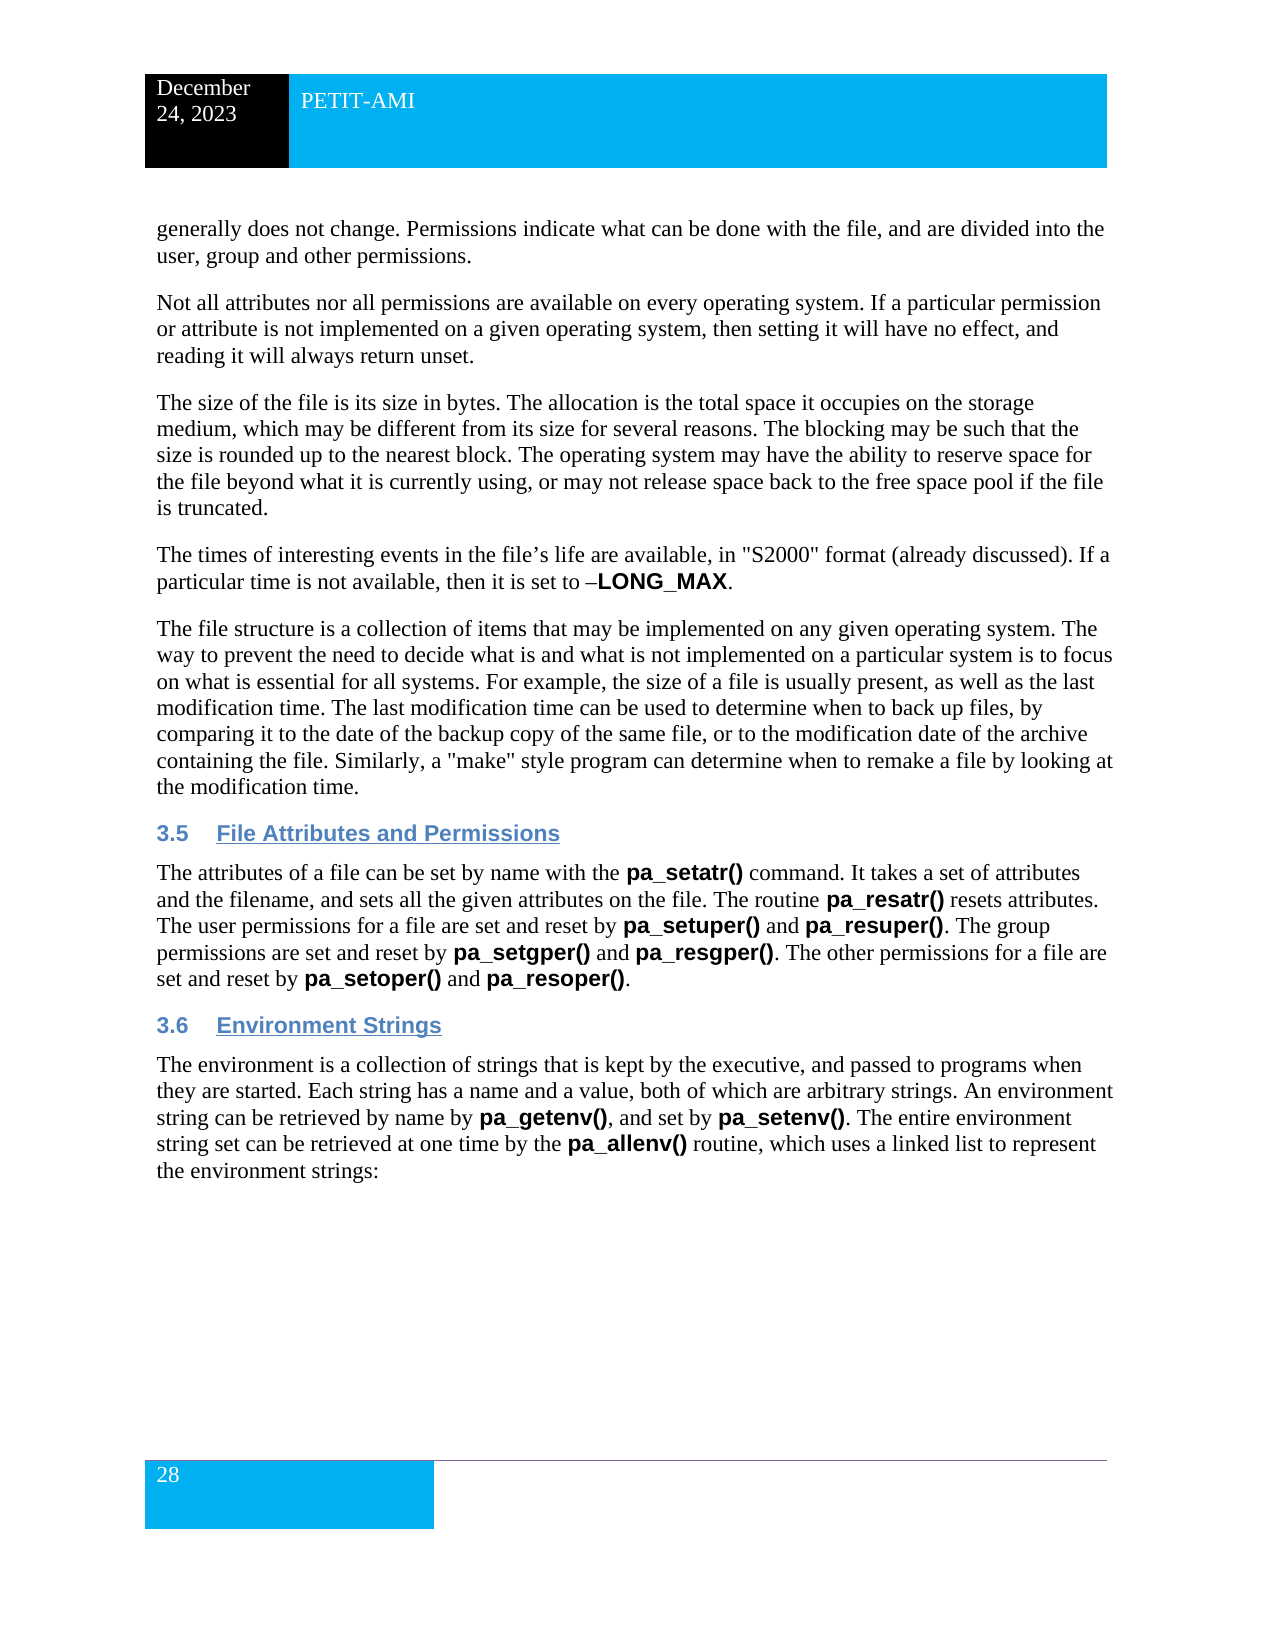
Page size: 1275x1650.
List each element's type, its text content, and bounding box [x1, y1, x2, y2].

text The times of interesting events in the file’s life are available, in "S2000" format (already discussed). If a particular time is not available, then it is set to –LONG_MAX. [156, 541, 1118, 594]
text Not all attributes nor all permissions are available on every operating system. If a particular permission or attribute is not implemented on a given operating system, then setting it will have no effect, and reading it will always return unset. [156, 289, 1118, 368]
subtitle File Attributes and Permissions [156, 820, 1118, 847]
subtitle Environment Strings [156, 1012, 1118, 1039]
text The file structure is a collection of items that may be implemented on any given operating system. The way to prevent the need to decide what is and what is not implemented on a particular system is to focus on what is essential for all systems. For example, the size of a file is usually present, as well as the last modification time. The last modification time can be used to determine when to back up files, by comparing it to the date of the backup copy of the same file, or to the modification date of the archive containing the file. Similarly, a "make" style program can determine when to remake a file by looking at the modification time. [156, 615, 1118, 799]
text generally does not change. Permissions indicate what can be done with the file, and are divided into the user, group and other permissions. [156, 215, 1118, 268]
text The size of the file is its size in bytes. The allocation is the total space it occupies on the storage medium, which may be different from its size for several reasons. The blocking may be such that the size is rounded up to the nearest block. The operating system may have the ability to reserve space for the file beyond what it is currently using, or may not release space back to the free space pool if the file is truncated. [156, 389, 1118, 521]
text The environment is a collection of strings that is kept by the executive, and passed to programs when they are started. Each string has a name and a value, both of which are arbitrary strings. An environment string can be retrieved by name by pa_getenv(), and set by pa_setenv(). The entire environment string set can be retrieved at one time by the pa_allenv() routine, which uses a linked list to represent the environment strings: [156, 1051, 1118, 1183]
text The attributes of a file can be set by name with the pa_setatr() command. It takes a set of attributes and the filename, and sets all the given attributes on the file. The routine pa_resatr() resets attributes. The user permissions for a file are set and reset by pa_setuper() and pa_resuper(). The group permissions are set and reset by pa_setgper() and pa_resgper(). The other permissions for a file are set and reset by pa_setoper() and pa_resoper(). [156, 859, 1118, 992]
